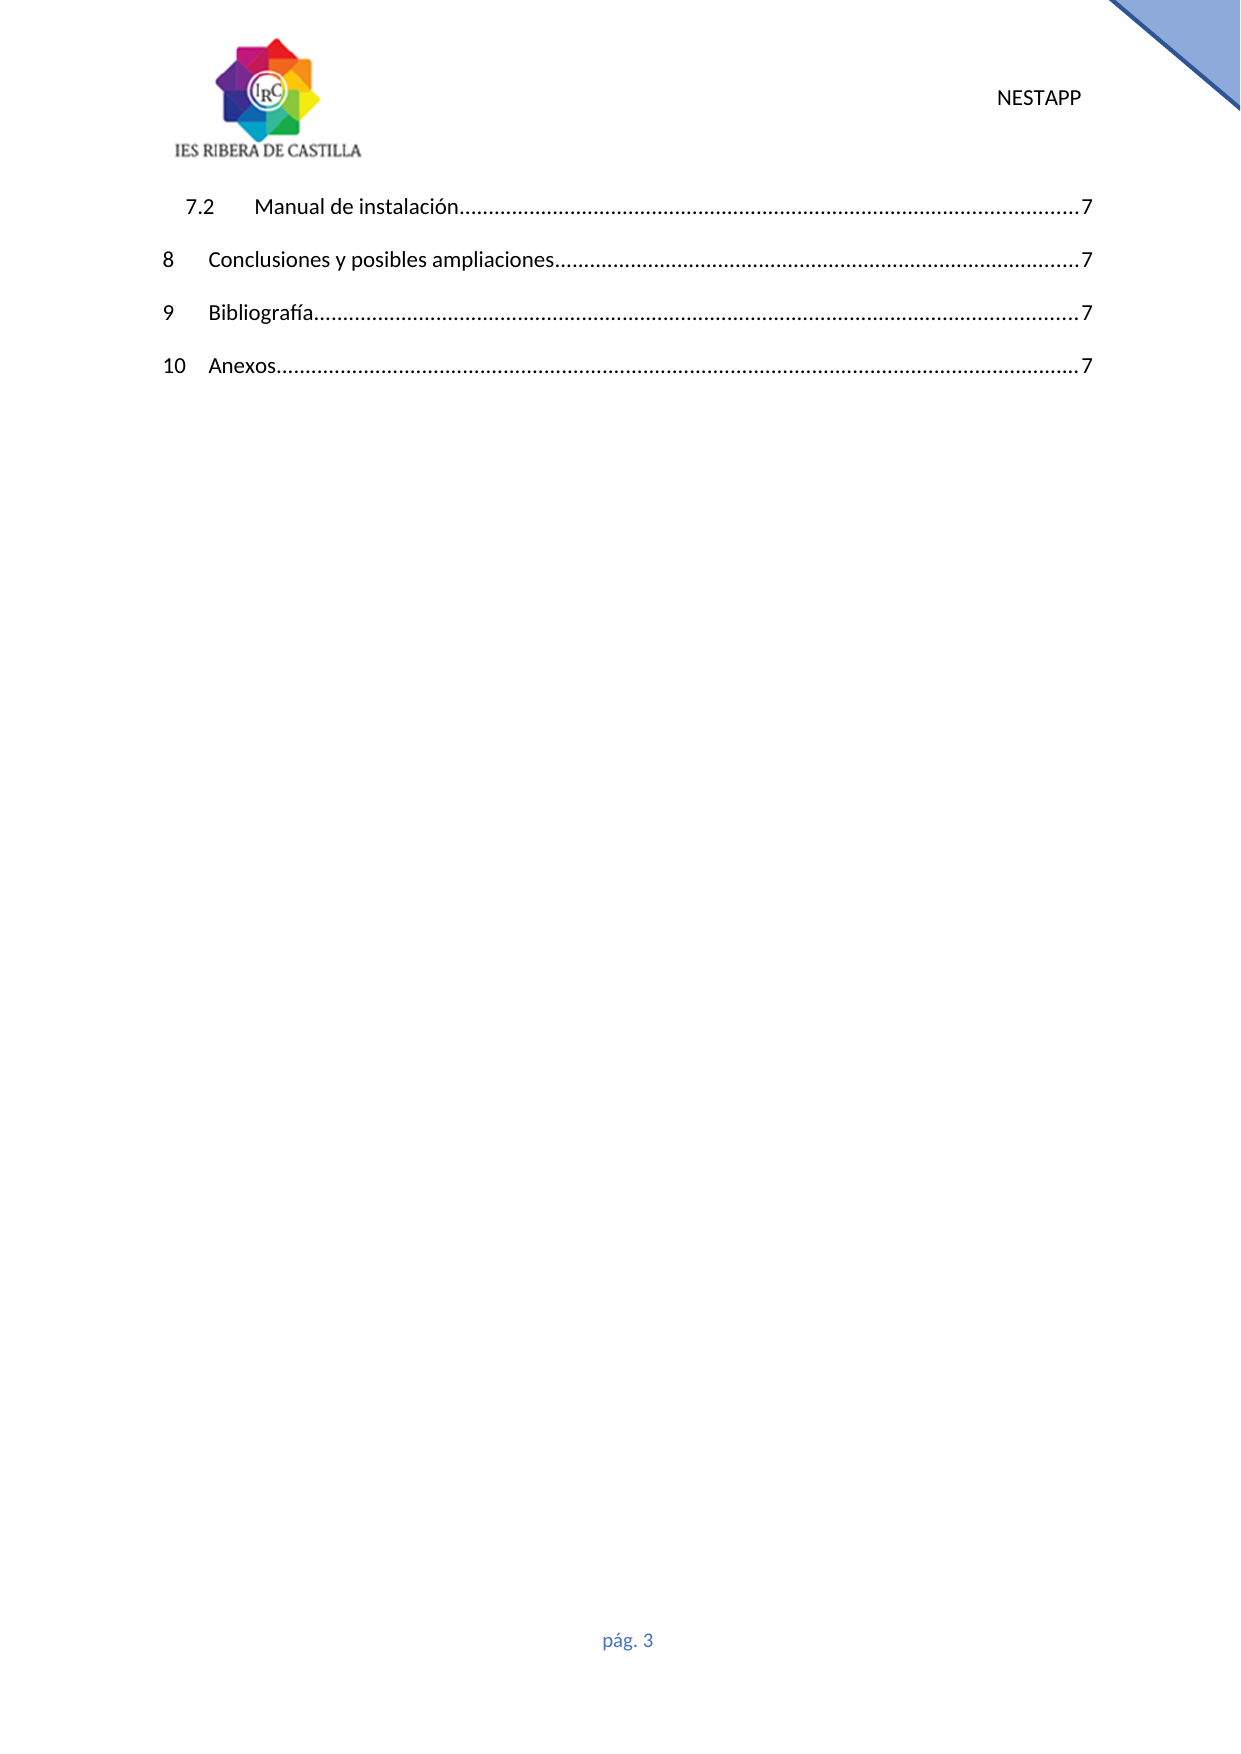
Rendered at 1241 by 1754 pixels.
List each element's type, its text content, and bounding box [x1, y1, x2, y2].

text 10 Anexos 7 [162, 351, 1093, 379]
picture [173, 29, 366, 164]
text 8 Conclusiones y posibles ampliaciones 7 [162, 245, 1093, 273]
text 9 Bibliografía 7 [162, 298, 1093, 326]
text 7.2 Manual de instalación 7 [185, 192, 1093, 220]
